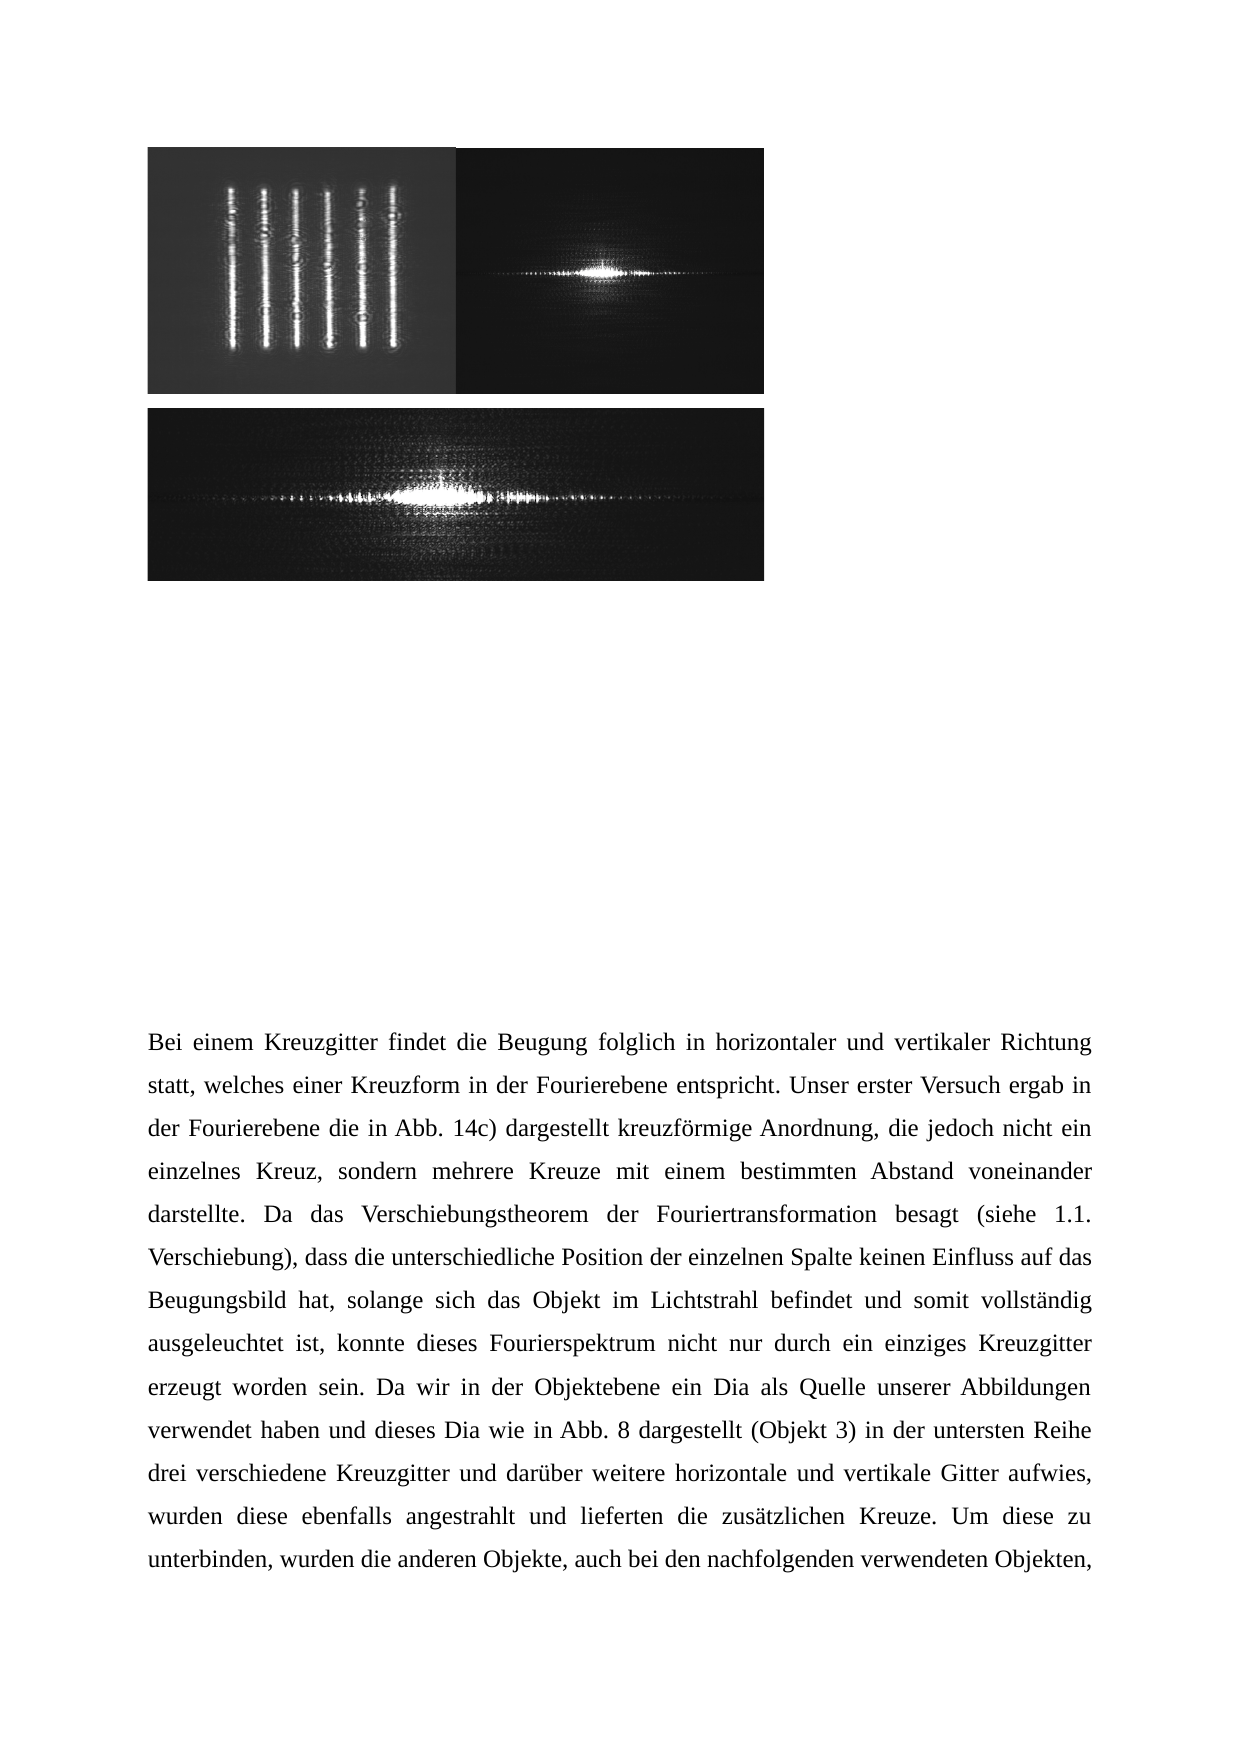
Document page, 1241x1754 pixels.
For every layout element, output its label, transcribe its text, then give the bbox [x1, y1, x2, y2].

text Bei einem Kreuzgitter findet die Beugung folglich in horizontaler und vertikaler Richtung statt, welches einer Kreuzform in der Fourierebene entspricht. Unser erster Versuch ergab in der Fourierebene die in Abb. 14c) dargestellt kreuzförmige Anordnung, die jedoch nicht ein einzelnes Kreuz, sondern mehrere Kreuze mit einem bestimmten Abstand voneinander darstellte. Da das Verschiebungstheorem der Fouriertransformation besagt (siehe 1.1. Verschiebung), dass die unterschiedliche Position der einzelnen Spalte keinen Einfluss auf das Beugungsbild hat, solange sich das Objekt im Lichtstrahl befindet und somit vollständig ausgeleuchtet ist, konnte dieses Fourierspektrum nicht nur durch ein einziges Kreuzgitter erzeugt worden sein. Da wir in der Objektebene ein Dia als Quelle unserer Abbildungen verwendet haben und dieses Dia wie in Abb. 8 dargestellt (Objekt 3) in der untersten Reihe drei verschiedene Kreuzgitter und darüber weitere horizontale und vertikale Gitter aufwies, wurden diese ebenfalls angestrahlt und lieferten die zusätzlichen Kreuze. Um diese zu unterbinden, wurden die anderen Objekte, auch bei den nachfolgenden verwendeten Objekten, [148, 1027, 1093, 1573]
picture [147, 408, 765, 581]
